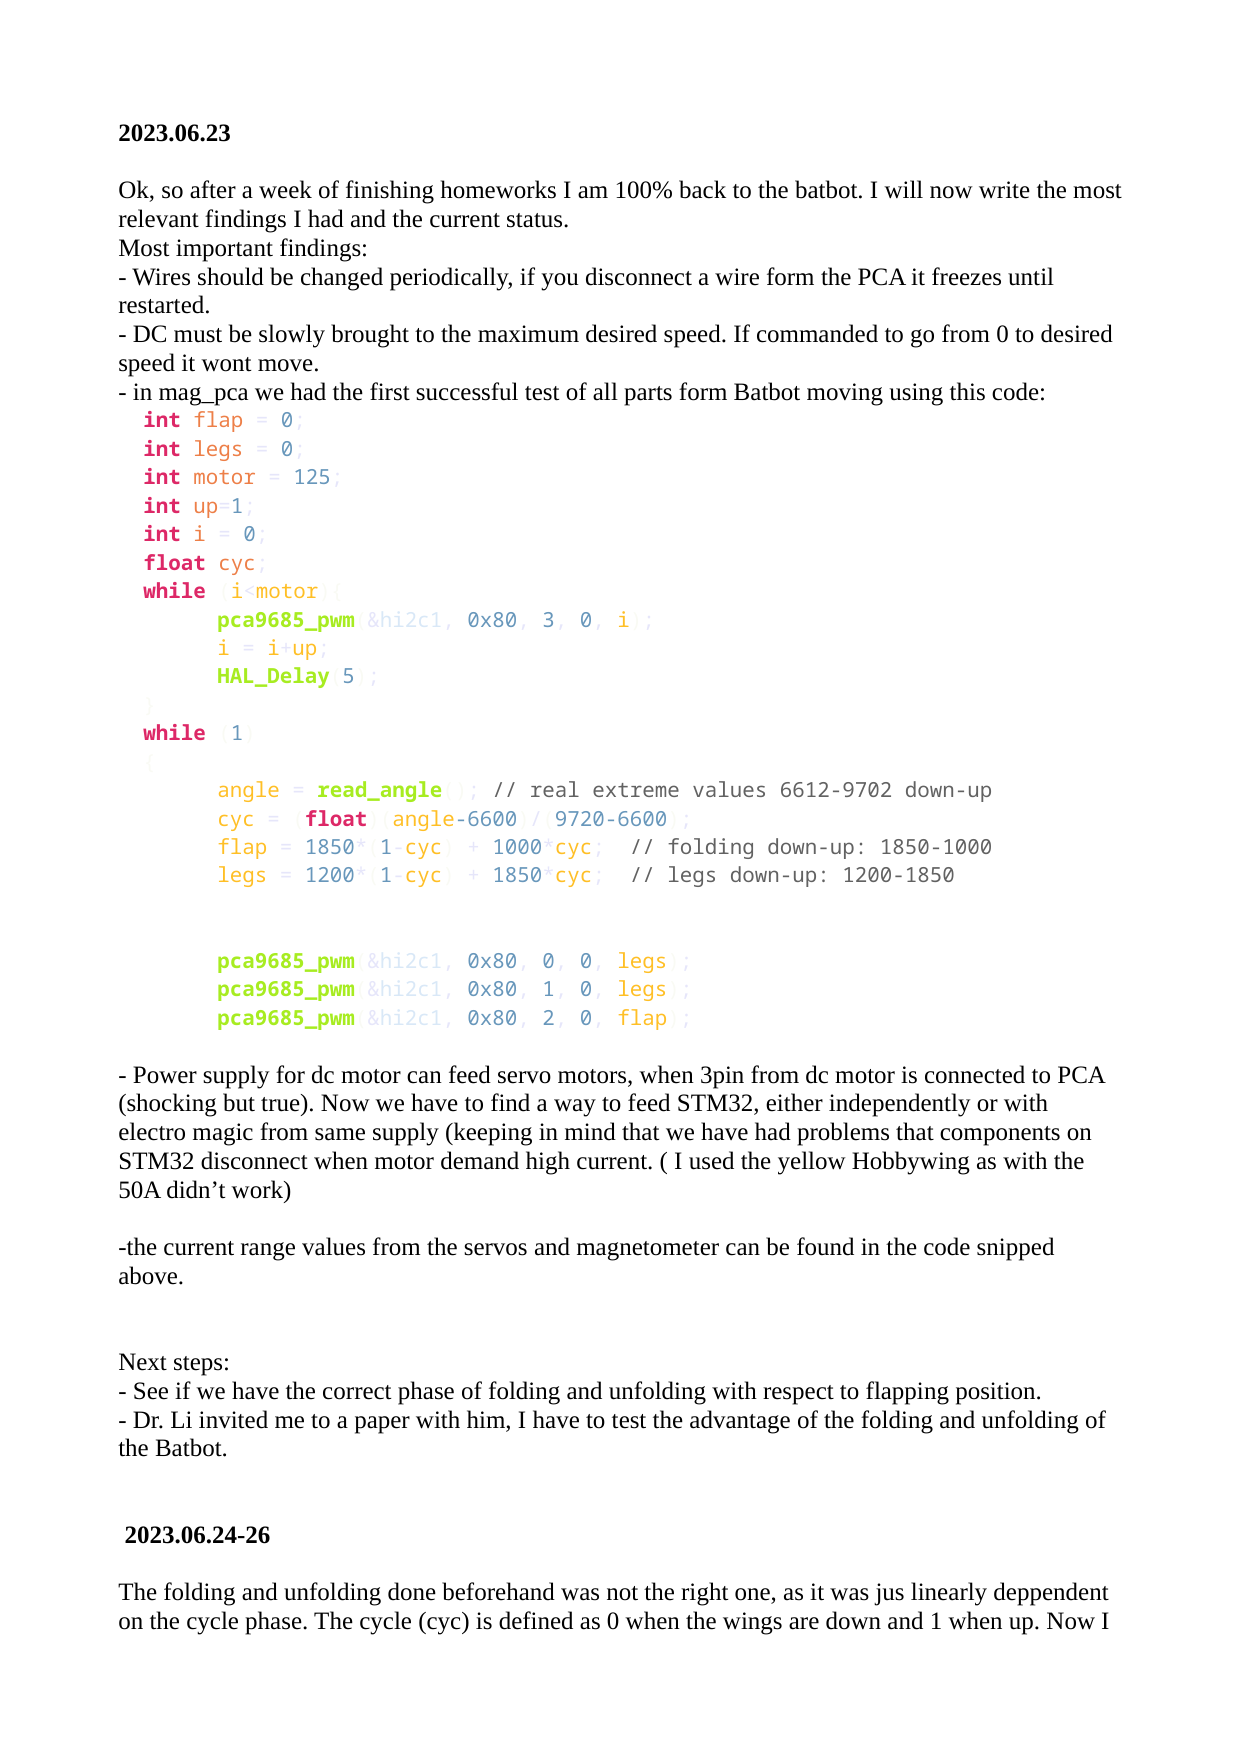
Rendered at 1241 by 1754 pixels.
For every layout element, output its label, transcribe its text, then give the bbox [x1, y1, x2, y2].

text int motor = 125; [118, 462, 1122, 491]
text float cyc; [118, 548, 1122, 576]
text -the current range values from the servos and magnetometer can be found in the code snipped above. [118, 1232, 1122, 1290]
text pca9685_pwm(&hi2c1, 0x80, 2, 0, flap); [118, 1003, 1122, 1031]
text pca9685_pwm(&hi2c1, 0x80, 1, 0, legs); [118, 974, 1122, 1003]
text while (1) [118, 718, 1122, 747]
text flap = 1850*(1-cyc) + 1000*cyc; // folding down-up: 1850-1000 [118, 832, 1122, 861]
text 2023.06.24-26 [118, 1520, 1122, 1548]
text pca9685_pwm(&hi2c1, 0x80, 0, 0, legs); [118, 946, 1122, 974]
text - in mag_pca we had the first successful test of all parts form Batbot moving using this code: [118, 377, 1122, 406]
text int up=1; [118, 491, 1122, 519]
text The folding and unfolding done beforehand was not the right one, as it was jus linearly deppendent on the cycle phase. The cycle (cyc) is defined as 0 when the wings are down and 1 when up. Now I [118, 1577, 1122, 1635]
text while (i<motor){ [118, 576, 1122, 605]
text - Dr. Li invited me to a paper with him, I have to test the advantage of the folding and unfolding of the Batbot. [118, 1405, 1122, 1462]
text angle = read_angle(); // real extreme values 6612-9702 down-up [118, 775, 1122, 804]
text Next steps: [118, 1347, 1122, 1376]
text i = i+up; [118, 633, 1122, 662]
text Most important findings: [118, 233, 1122, 262]
text cyc = (float)(angle-6600)/(9720-6600); [118, 804, 1122, 832]
text int i = 0; [118, 519, 1122, 548]
text - DC must be slowly brought to the maximum desired speed. If commanded to go from 0 to desired speed it wont move. [118, 319, 1122, 377]
text } [118, 690, 1122, 718]
text { [118, 747, 1122, 775]
text int legs = 0; [118, 434, 1122, 462]
text 2023.06.23 [118, 118, 1122, 147]
text pca9685_pwm(&hi2c1, 0x80, 3, 0, i); [118, 605, 1122, 633]
text - Power supply for dc motor can feed servo motors, when 3pin from dc motor is connected to PCA (shocking but true). Now we have to find a way to feed STM32, either independently or with electro magic from same supply (keeping in mind that we have had problems that components on STM32 disconnect when motor demand high current. ( I used the yellow Hobbywing as with the 50A didn’t work) [118, 1060, 1122, 1203]
text legs = 1200*(1-cyc) + 1850*cyc; // legs down-up: 1200-1850 [118, 861, 1122, 889]
text Ok, so after a week of finishing homeworks I am 100% back to the batbot. I will now write the most relevant findings I had and the current status. [118, 176, 1122, 233]
text HAL_Delay(5); [118, 662, 1122, 690]
text - Wires should be changed periodically, if you disconnect a wire form the PCA it freezes until restarted. [118, 262, 1122, 319]
text int flap = 0; [118, 406, 1122, 434]
text - See if we have the correct phase of folding and unfolding with respect to flapping position. [118, 1376, 1122, 1405]
